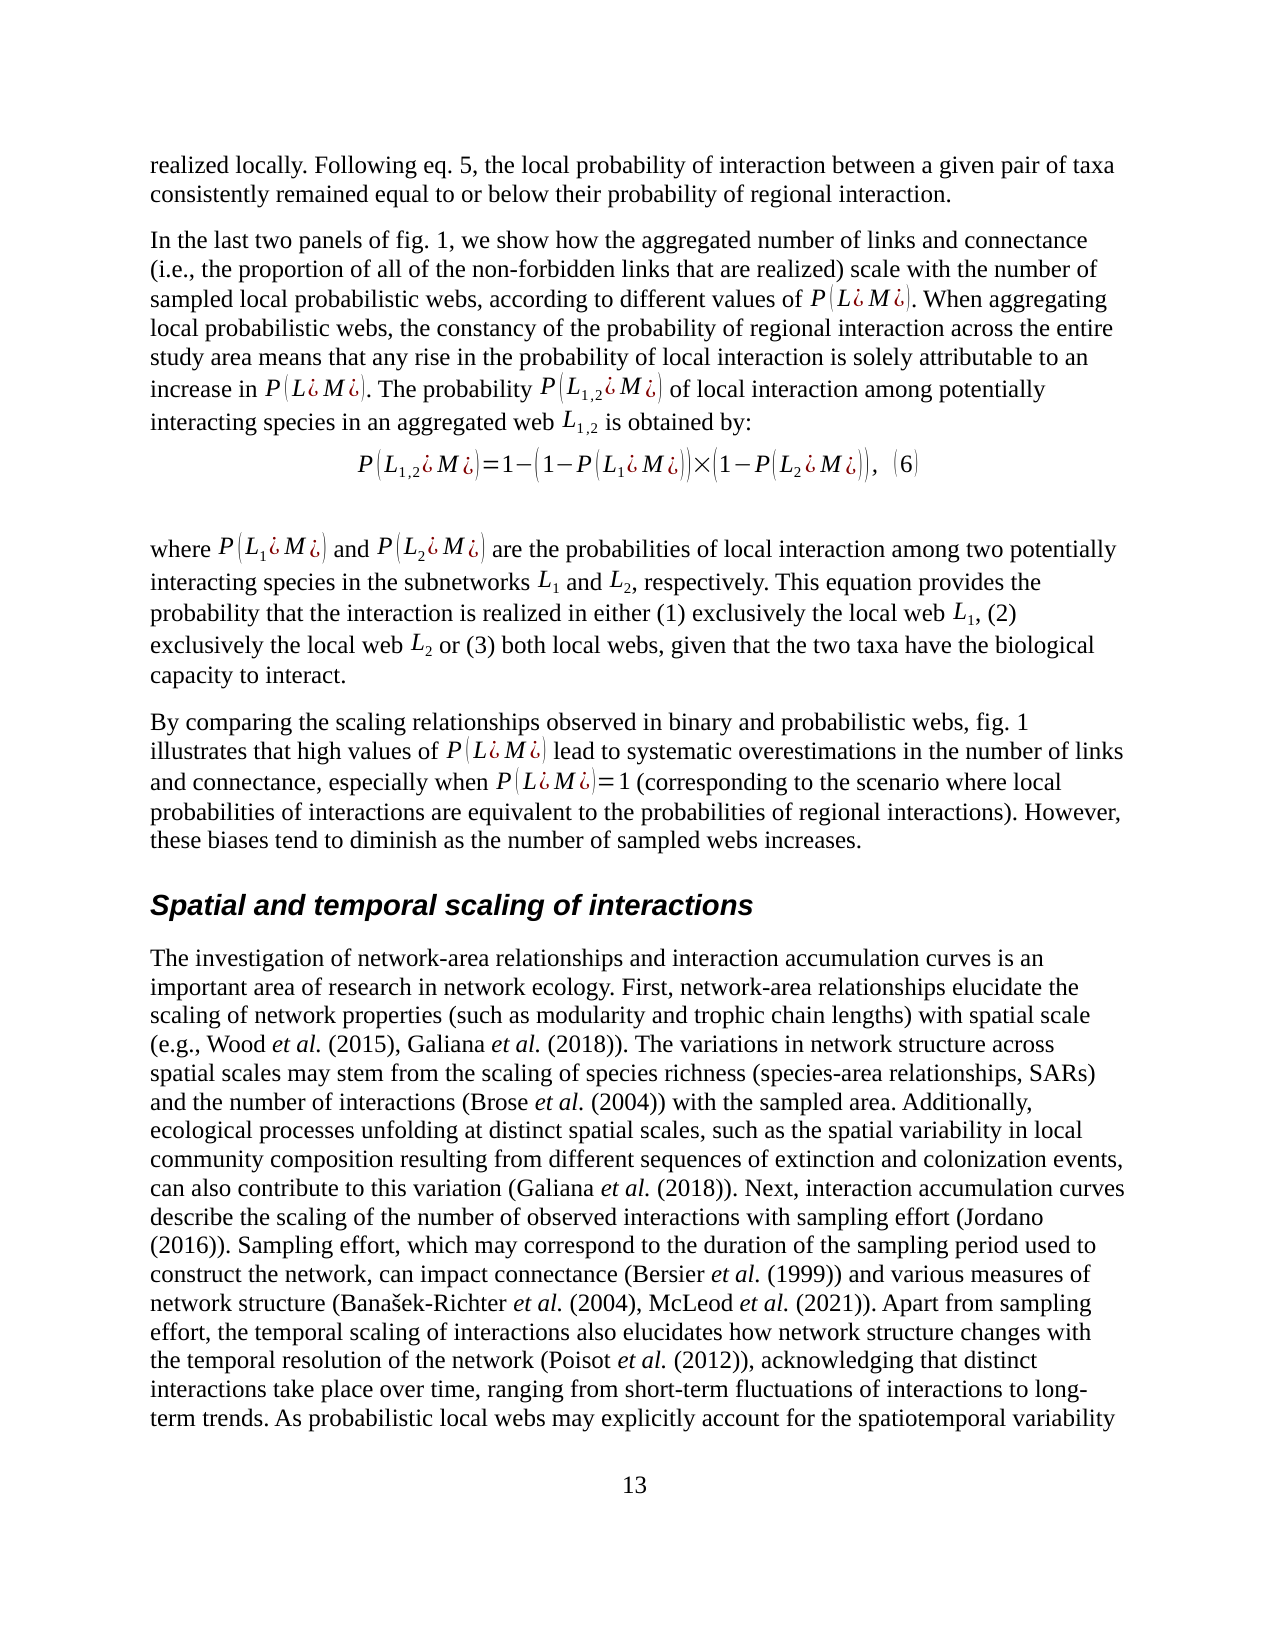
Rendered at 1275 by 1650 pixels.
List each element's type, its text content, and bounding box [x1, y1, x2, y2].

text where and are the probabilities of local interaction among two potentially interacting species in the subnetworks and , respectively. This equation provides the probability that the interaction is realized in either (1) exclusively the local web , (2) exclusively the local web or (3) both local webs, given that the two taxa have the biological capacity to interact. [150, 531, 1125, 689]
text realized locally. Following eq. 5, the local probability of interaction between a given pair of taxa consistently remained equal to or below their probability of regional interaction. [150, 150, 1125, 207]
text In the last two panels of fig. 1, we show how the aggregated number of links and connectance (i.e., the proportion of all of the non-forbidden links that are realized) scale with the number of sampled local probabilistic webs, according to different values of . When aggregating local probabilistic webs, the constancy of the probability of regional interaction across the entire study area means that any rise in the probability of local interaction is solely attributable to an increase in . The probability of local interaction among potentially interacting species in an aggregated web is obtained by: [150, 225, 1125, 437]
text By comparing the scaling relationships observed in binary and probabilistic webs, fig. 1 illustrates that high values of lead to systematic overestimations in the number of links and connectance, especially when (corresponding to the scenario where local probabilities of interactions are equivalent to the probabilities of regional interactions). However, these biases tend to diminish as the number of sampled webs increases. [150, 707, 1125, 854]
text The investigation of network-area relationships and interaction accumulation curves is an important area of research in network ecology. First, network-area relationships elucidate the scaling of network properties (such as modularity and trophic chain lengths) with spatial scale (e.g., Wood et al. (2015), Galiana et al. (2018)). The variations in network structure across spatial scales may stem from the scaling of species richness (species-area relationships, SARs) and the number of interactions (Brose et al. (2004)) with the sampled area. Additionally, ecological processes unfolding at distinct spatial scales, such as the spatial variability in local community composition resulting from different sequences of extinction and colonization events, can also contribute to this variation (Galiana et al. (2018)). Next, interaction accumulation curves describe the scaling of the number of observed interactions with sampling effort (Jordano (2016)). Sampling effort, which may correspond to the duration of the sampling period used to construct the network, can impact connectance (Bersier et al. (1999)) and various measures of network structure (Banašek-Richter et al. (2004), McLeod et al. (2021)). Apart from sampling effort, the temporal scaling of interactions also elucidates how network structure changes with the temporal resolution of the network (Poisot et al. (2012)), acknowledging that distinct interactions take place over time, ranging from short-term fluctuations of interactions to long-term trends. As probabilistic local webs may explicitly account for the spatiotemporal variability [150, 943, 1125, 1432]
subtitle Spatial and temporal scaling of interactions [150, 888, 1125, 922]
